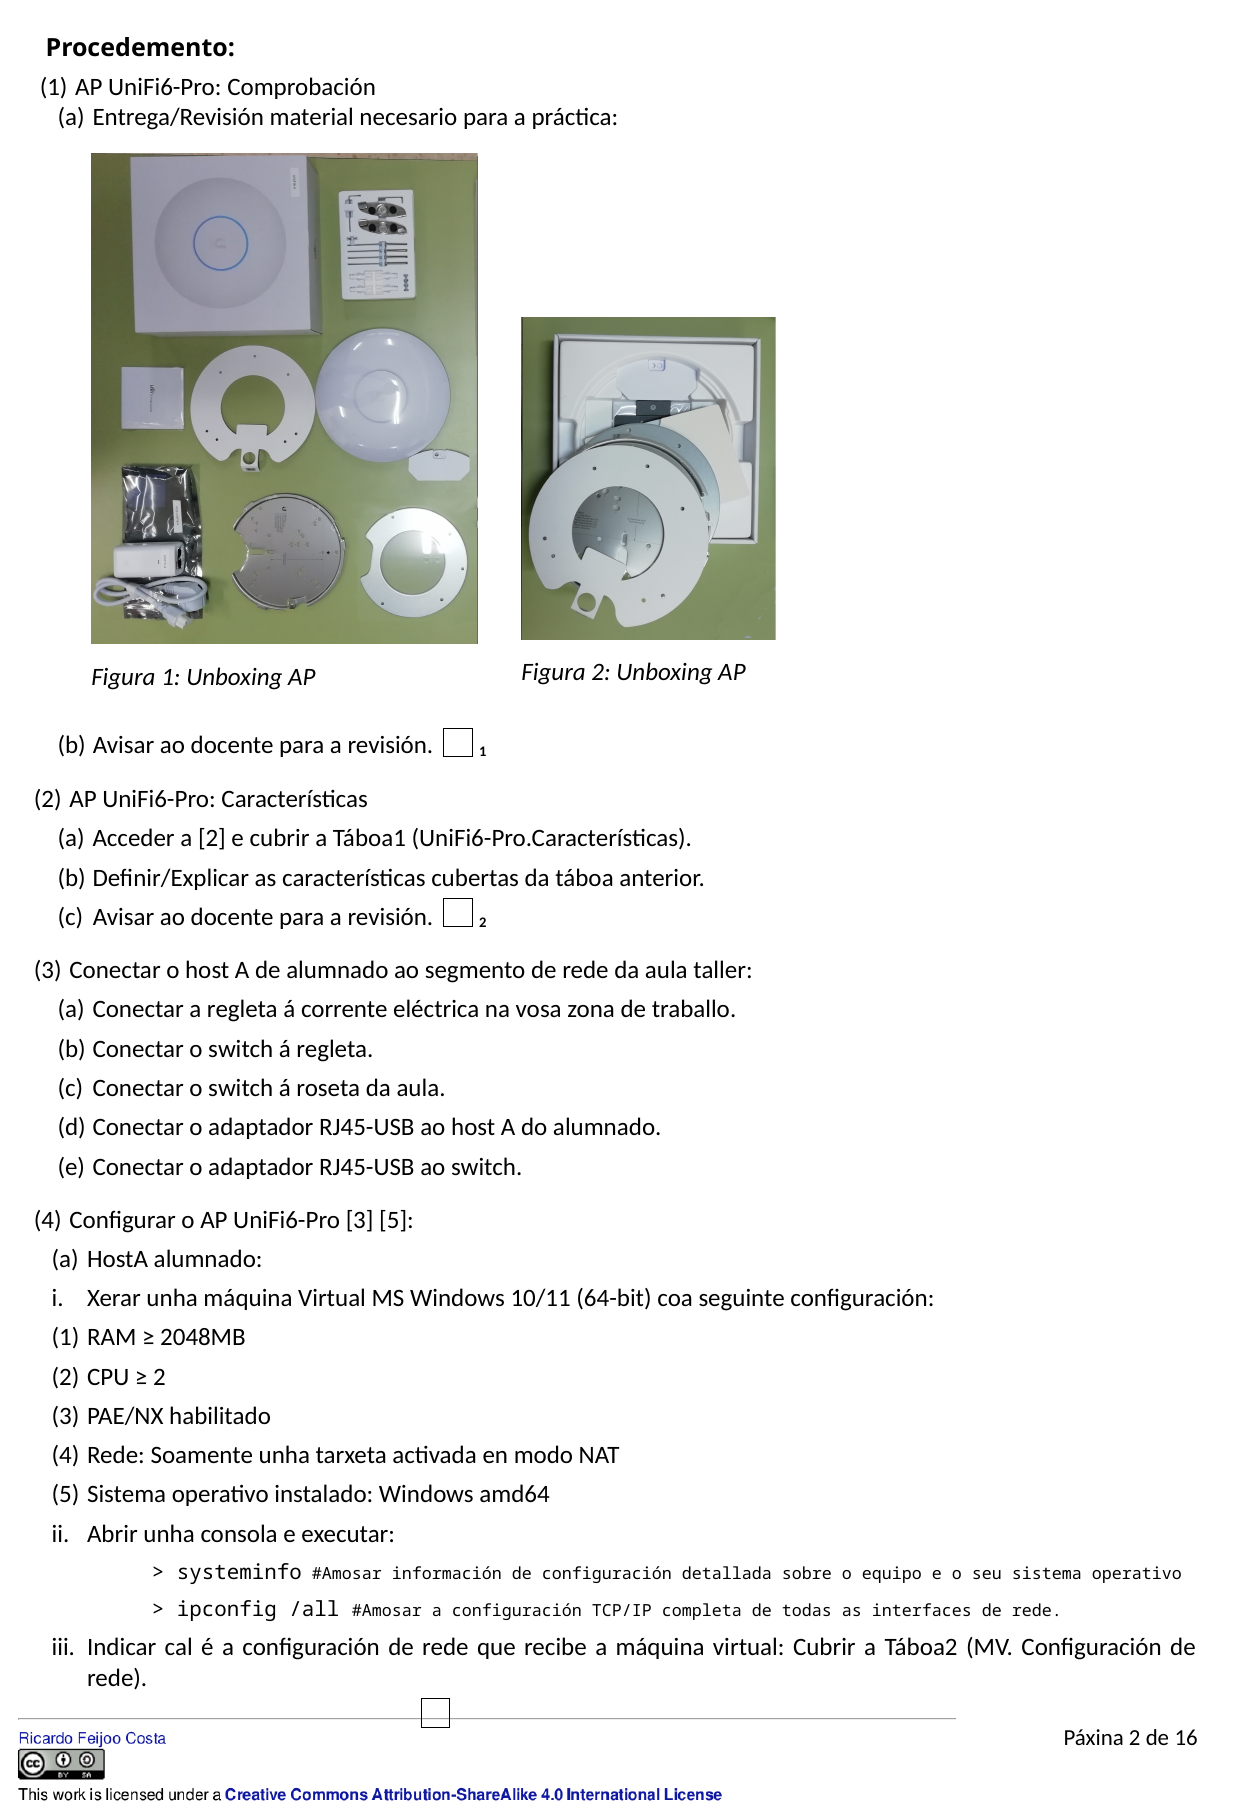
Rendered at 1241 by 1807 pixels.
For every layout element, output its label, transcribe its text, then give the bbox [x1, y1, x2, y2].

list AP UniFi6-Pro: Características [34, 783, 1197, 814]
list Avisar ao docente para a revisión. 1 [57, 729, 1197, 760]
list Conectar a regleta á corrente eléctrica na vosa zona de traballo. [57, 993, 1197, 1024]
list Conectar o adaptador RJ45-USB ao host A do alumnado. [57, 1111, 1197, 1142]
list Abrir unha consola e executar: [51, 1518, 1197, 1548]
list CPU ≥ 2 [51, 1361, 1197, 1391]
list Conectar o adaptador RJ45-USB ao switch. [57, 1151, 1197, 1181]
picture [422, 1713, 449, 1727]
list Configurar o AP UniFi6-Pro [3] [5]: [34, 1204, 1197, 1234]
list RAM ≥ 2048MB [51, 1322, 1197, 1352]
list Definir/Explicar as características cubertas da táboa anterior. [57, 862, 1197, 892]
text Procedemento: [45, 30, 1197, 64]
list Rede: Soamente unha tarxeta activada en modo NAT [51, 1439, 1197, 1470]
picture [8, 1713, 957, 1805]
list Conectar o switch á regleta. [57, 1033, 1197, 1063]
list HostA alumnado: [51, 1243, 1197, 1273]
list PAE/NX habilitado [51, 1400, 1197, 1431]
list Entrega/Revisión material necesario para a práctica: [57, 101, 1197, 132]
list Acceder a [2] e cubrir a Táboa1 (UniFi6-Pro.Características). [57, 823, 1197, 853]
text Figura 2: Unboxing AP [521, 640, 776, 687]
list Figura 1: Unboxing AP [91, 644, 478, 691]
list Conectar o host A de alumnado ao segmento de rede da aula taller: [34, 954, 1197, 985]
picture [521, 317, 776, 640]
list AP UniFi6-Pro: Comprobación [39, 71, 1197, 101]
list Xerar unha máquina Virtual MS Windows 10/11 (64-bit) coa seguinte configuración: [51, 1282, 1197, 1313]
list Indicar cal é a configuración de rede que recibe a máquina virtual: Cubrir a Táboa2 (MV. Configuración de rede). [51, 1632, 1197, 1693]
picture [91, 153, 478, 644]
list Avisar ao docente para a revisión. 2 [57, 901, 1197, 932]
list Sistema operativo instalado: Windows amd64 [51, 1479, 1197, 1509]
list > ipconfig /all #Amosar a configuración TCP/IP completa de todas as interfaces de rede. [116, 1594, 1197, 1623]
list Conectar o switch á roseta da aula. [57, 1072, 1197, 1103]
list > systeminfo #Amosar información de configuración detallada sobre o equipo e o seu sistema operativo [116, 1557, 1197, 1586]
